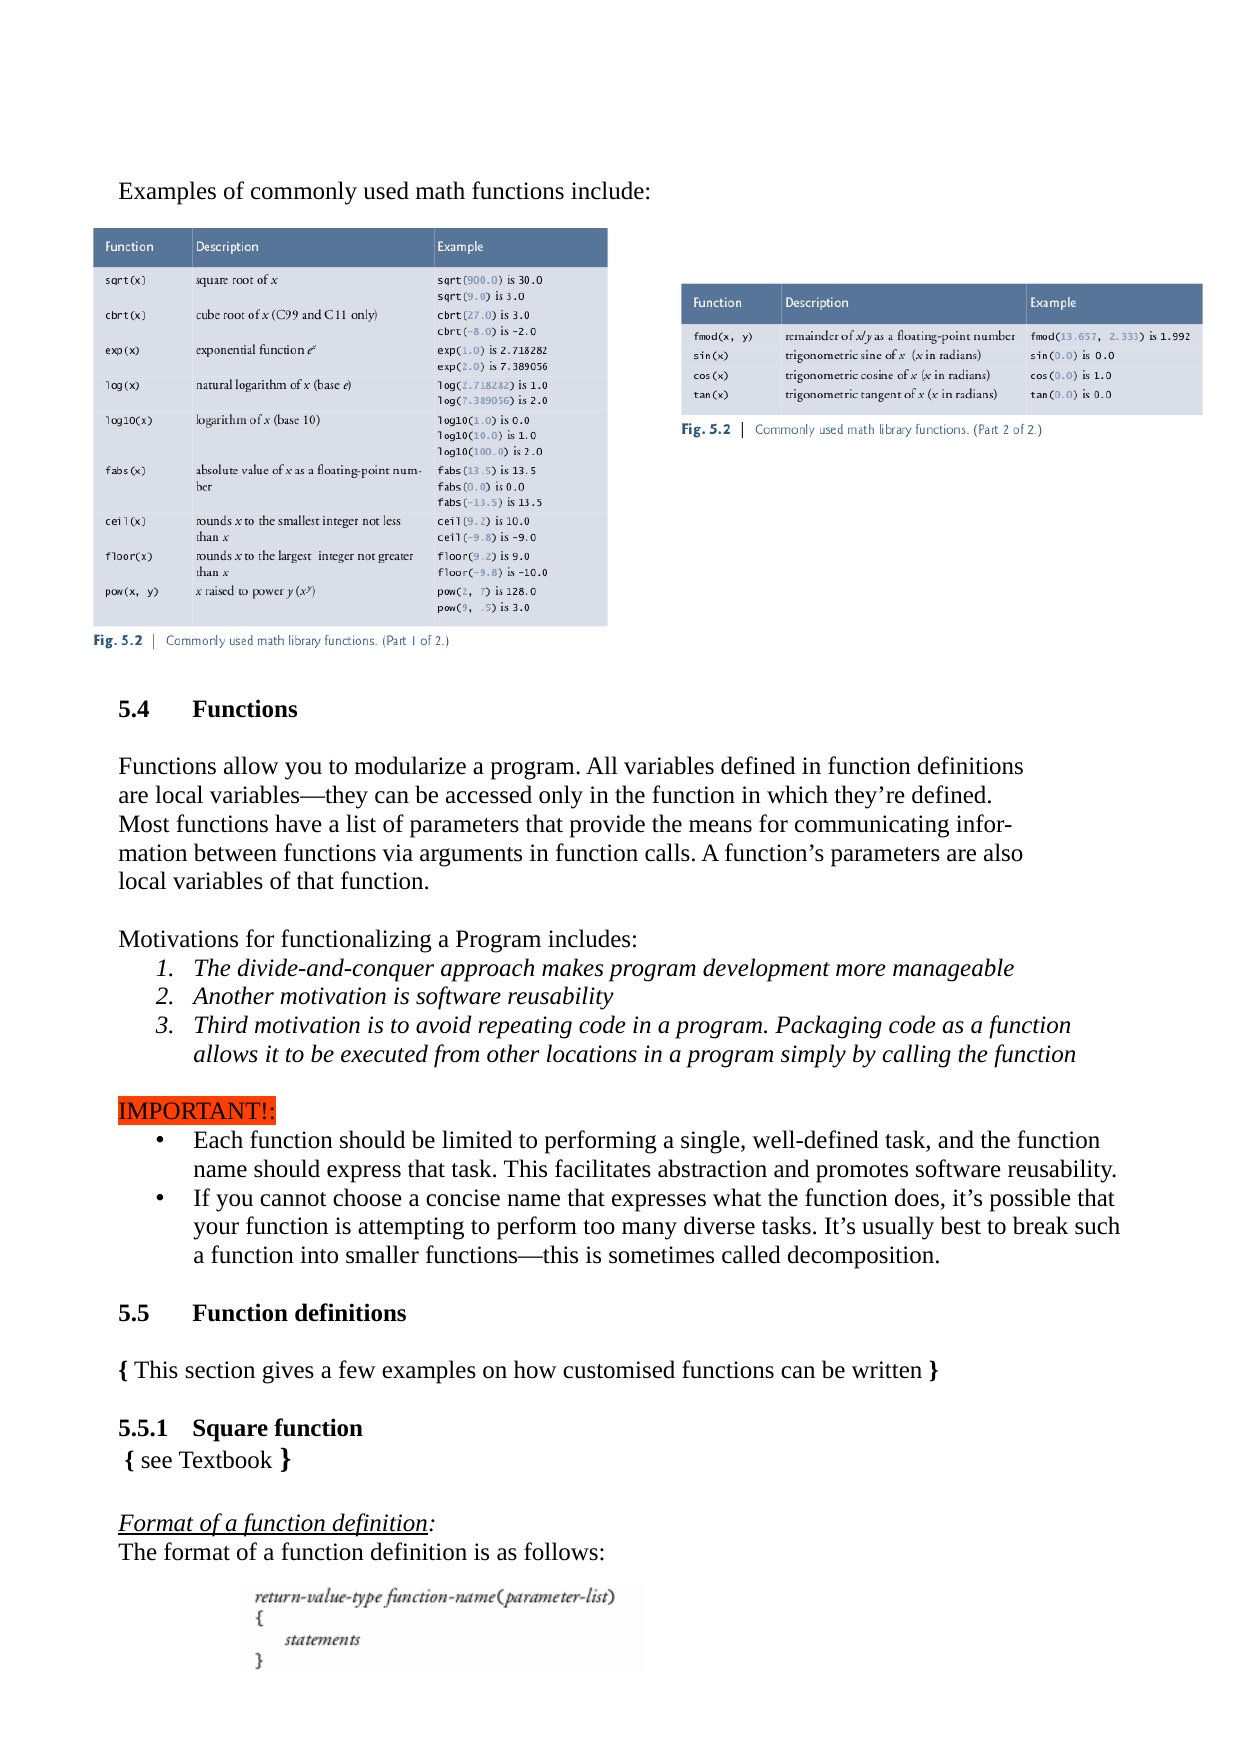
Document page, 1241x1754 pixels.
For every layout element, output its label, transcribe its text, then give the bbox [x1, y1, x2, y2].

list If you cannot choose a concise name that expresses what the function does, it’s possible that [156, 1183, 1122, 1211]
text Most functions have a list of parameters that provide the means for communicating infor- [118, 809, 1122, 838]
text 5.4 Functions [118, 694, 1122, 723]
text are local variables—they can be accessed only in the function in which they’re defined. [118, 780, 1122, 809]
text 5.5.1 Square function [118, 1413, 1122, 1441]
picture [675, 274, 1207, 439]
text Motivations for functionalizing a Program includes: [118, 924, 1122, 953]
list name should express that task. This facilitates abstraction and promotes software reusability. [156, 1154, 1122, 1183]
list Third motivation is to avoid repeating code in a program. Packaging code as a function allows it to be executed from other locations in a program simply by calling the function [156, 1010, 1122, 1068]
text 5.5 Function definitions [118, 1298, 1122, 1326]
list Another motivation is software reusability [156, 981, 1122, 1010]
picture [80, 220, 618, 655]
text IMPORTANT!: [118, 1096, 1122, 1125]
text mation between functions via arguments in function calls. A function’s parameters are also [118, 838, 1122, 866]
text Format of a function definition: [118, 1508, 1122, 1537]
text local variables of that function. [118, 866, 1122, 895]
text Functions allow you to modularize a program. All variables defined in function definitions [118, 751, 1122, 780]
list The divide-and-conquer approach makes program development more manageable [156, 953, 1122, 981]
text Examples of commonly used math functions include: [118, 176, 1122, 205]
text The format of a function definition is as follows: [118, 1537, 1122, 1566]
picture [261, 1580, 643, 1679]
list Each function should be limited to performing a single, well-defined task, and the function [156, 1125, 1122, 1154]
text { see Textbook } [118, 1441, 1122, 1475]
text { This section gives a few examples on how customised functions can be written } [118, 1355, 1122, 1384]
list your function is attempting to perform too many diverse tasks. It’s usually best to break such a function into smaller functions—this is sometimes called decomposition. [156, 1211, 1122, 1269]
